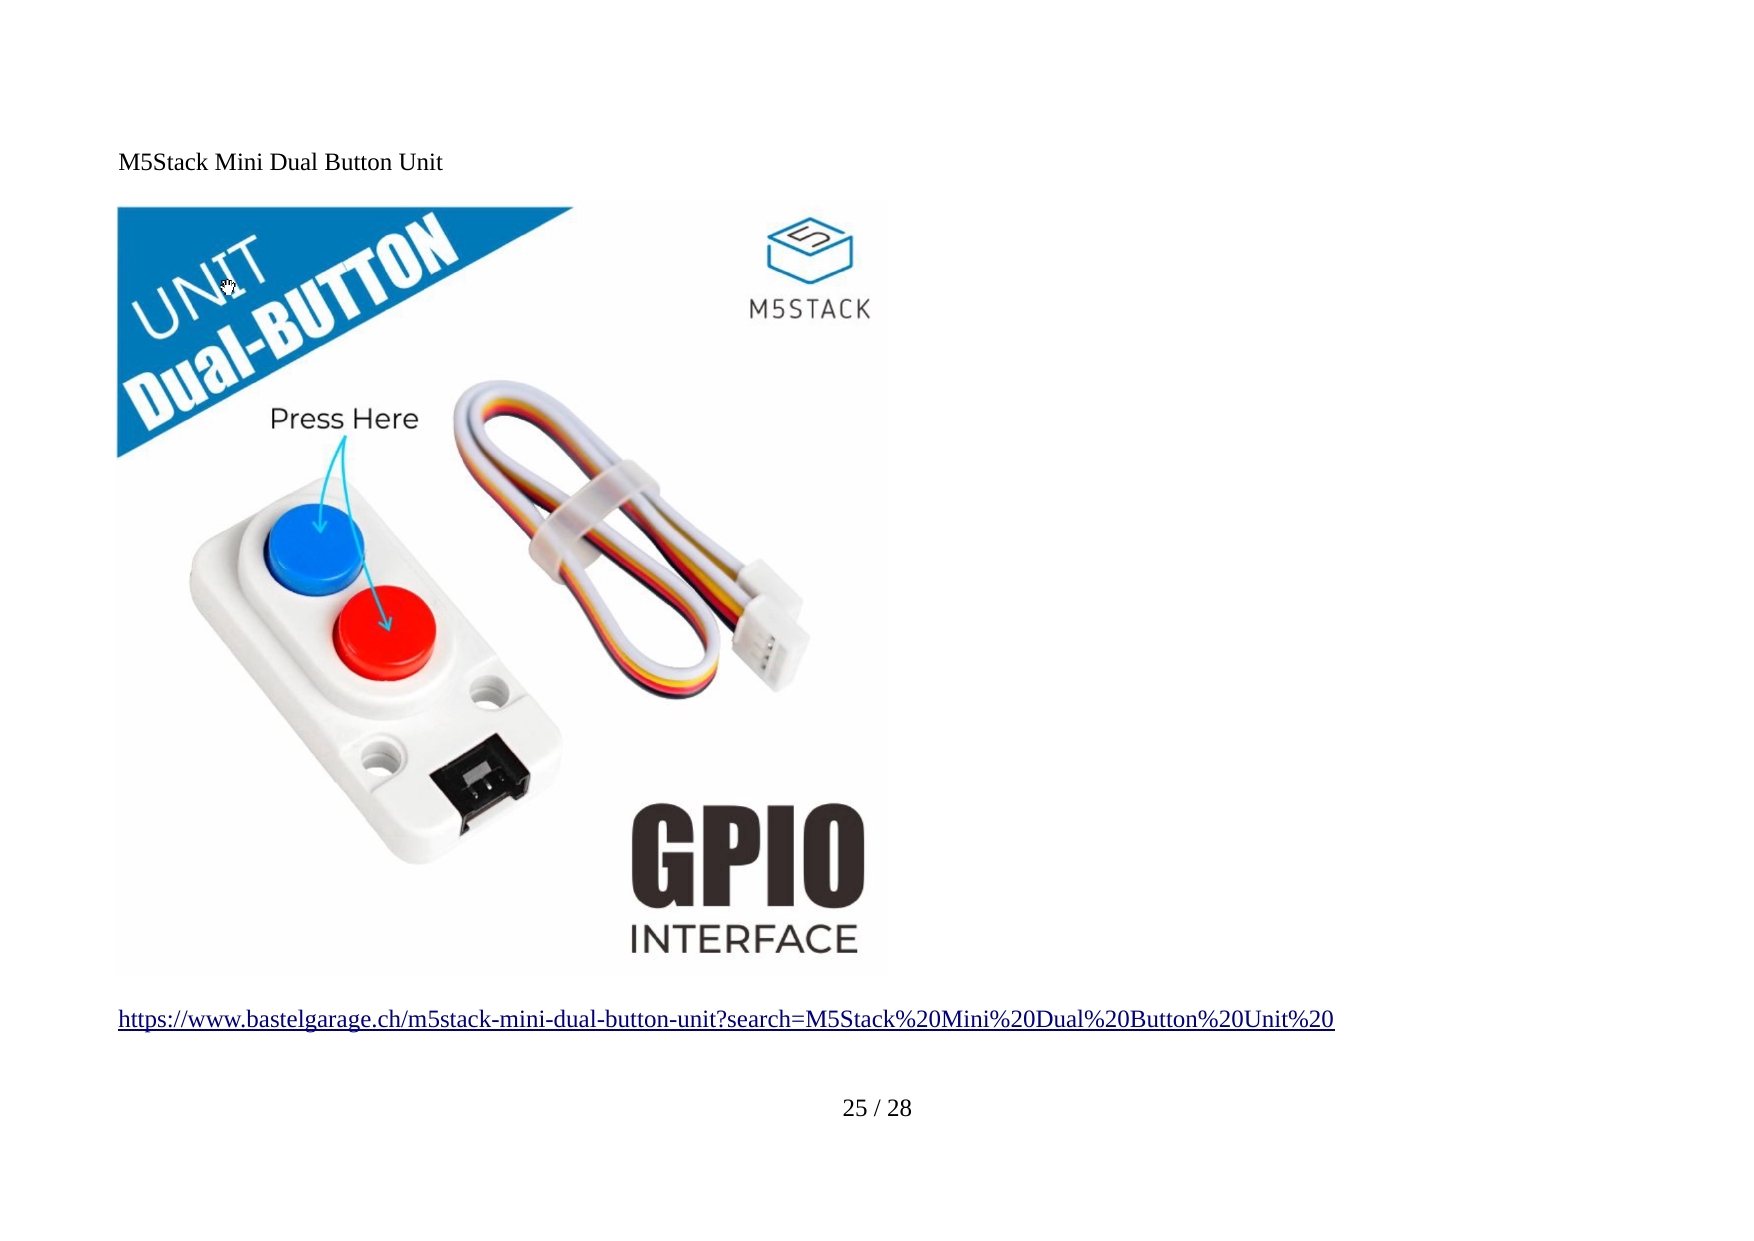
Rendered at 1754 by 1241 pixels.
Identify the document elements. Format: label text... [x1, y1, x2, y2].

text M5Stack Mini Dual Button Unit [118, 147, 1636, 176]
picture [115, 199, 889, 976]
text https://www.bastelgarage.ch/m5stack-mini-dual-button-unit?search=M5Stack%20Mini%20Dual%20Button%20Unit%20 [118, 1004, 1636, 1033]
